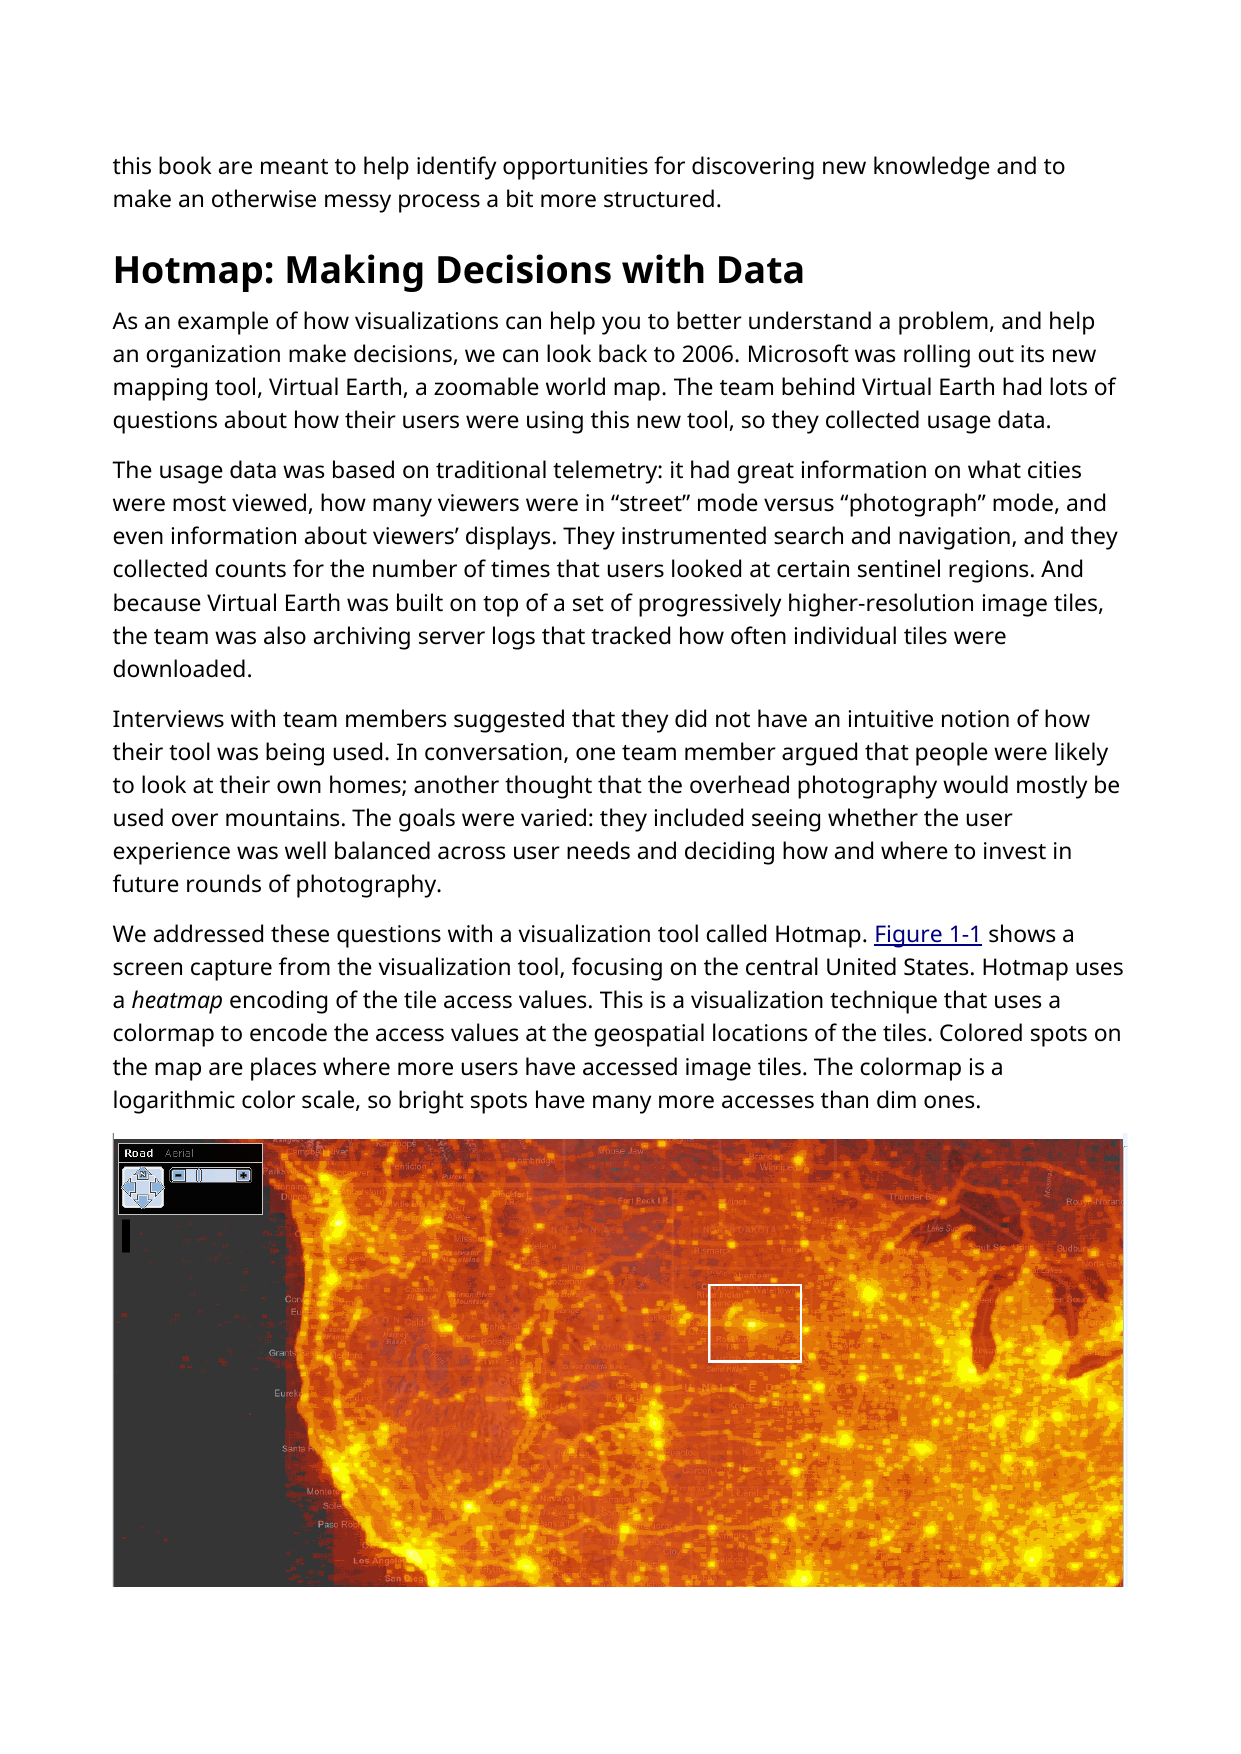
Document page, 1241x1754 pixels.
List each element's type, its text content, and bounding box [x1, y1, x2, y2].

text We addressed these questions with a visualization tool called Hotmap. Figure 1-1 shows a screen capture from the visualization tool, focusing on the central United States. Hotmap uses a heatmap encoding of the tile access values. This is a visualization technique that uses a colormap to encode the access values at the geospatial locations of the tiles. Colored spots on the map are places where more users have accessed image tiles. The colormap is a logarithmic color scale, so bright spots have many more accesses than dim ones. [112, 918, 1128, 1115]
text As an example of how visualizations can help you to better understand a problem, and help an organization make decisions, we can look back to 2006. Microsoft was rolling out its new mapping tool, Virtual Earth, a zoomable world map. The team behind Virtual Earth had lots of questions about how their users were using this new tool, so they collected usage data. [112, 305, 1128, 435]
text Interviews with team members suggested that they did not have an intuitive notion of how their tool was being used. In conversation, one team member argued that people were likely to look at their own homes; another thought that the overhead photography would mostly be used over mountains. The goals were varied: they included seeing whether the user experience was well balanced across user needs and deciding how and where to invest in future rounds of photography. [112, 702, 1128, 899]
subtitle Hotmap: Making Decisions with Data [112, 243, 1128, 294]
text The usage data was based on traditional telemetry: it had great information on what cities were most viewed, how many viewers were in “street” mode versus “photograph” mode, and even information about viewers’ displays. They instrumented search and navigation, and they collected counts for the number of times that users looked at certain sentinel regions. And because Virtual Earth was built on top of a set of progressively higher-resolution image tiles, the team was also archiving server logs that tracked how often individual tiles were downloaded. [112, 454, 1128, 684]
text this book are meant to help identify opportunities for discovering new knowledge and to make an otherwise messy process a bit more structured. [112, 150, 1128, 214]
